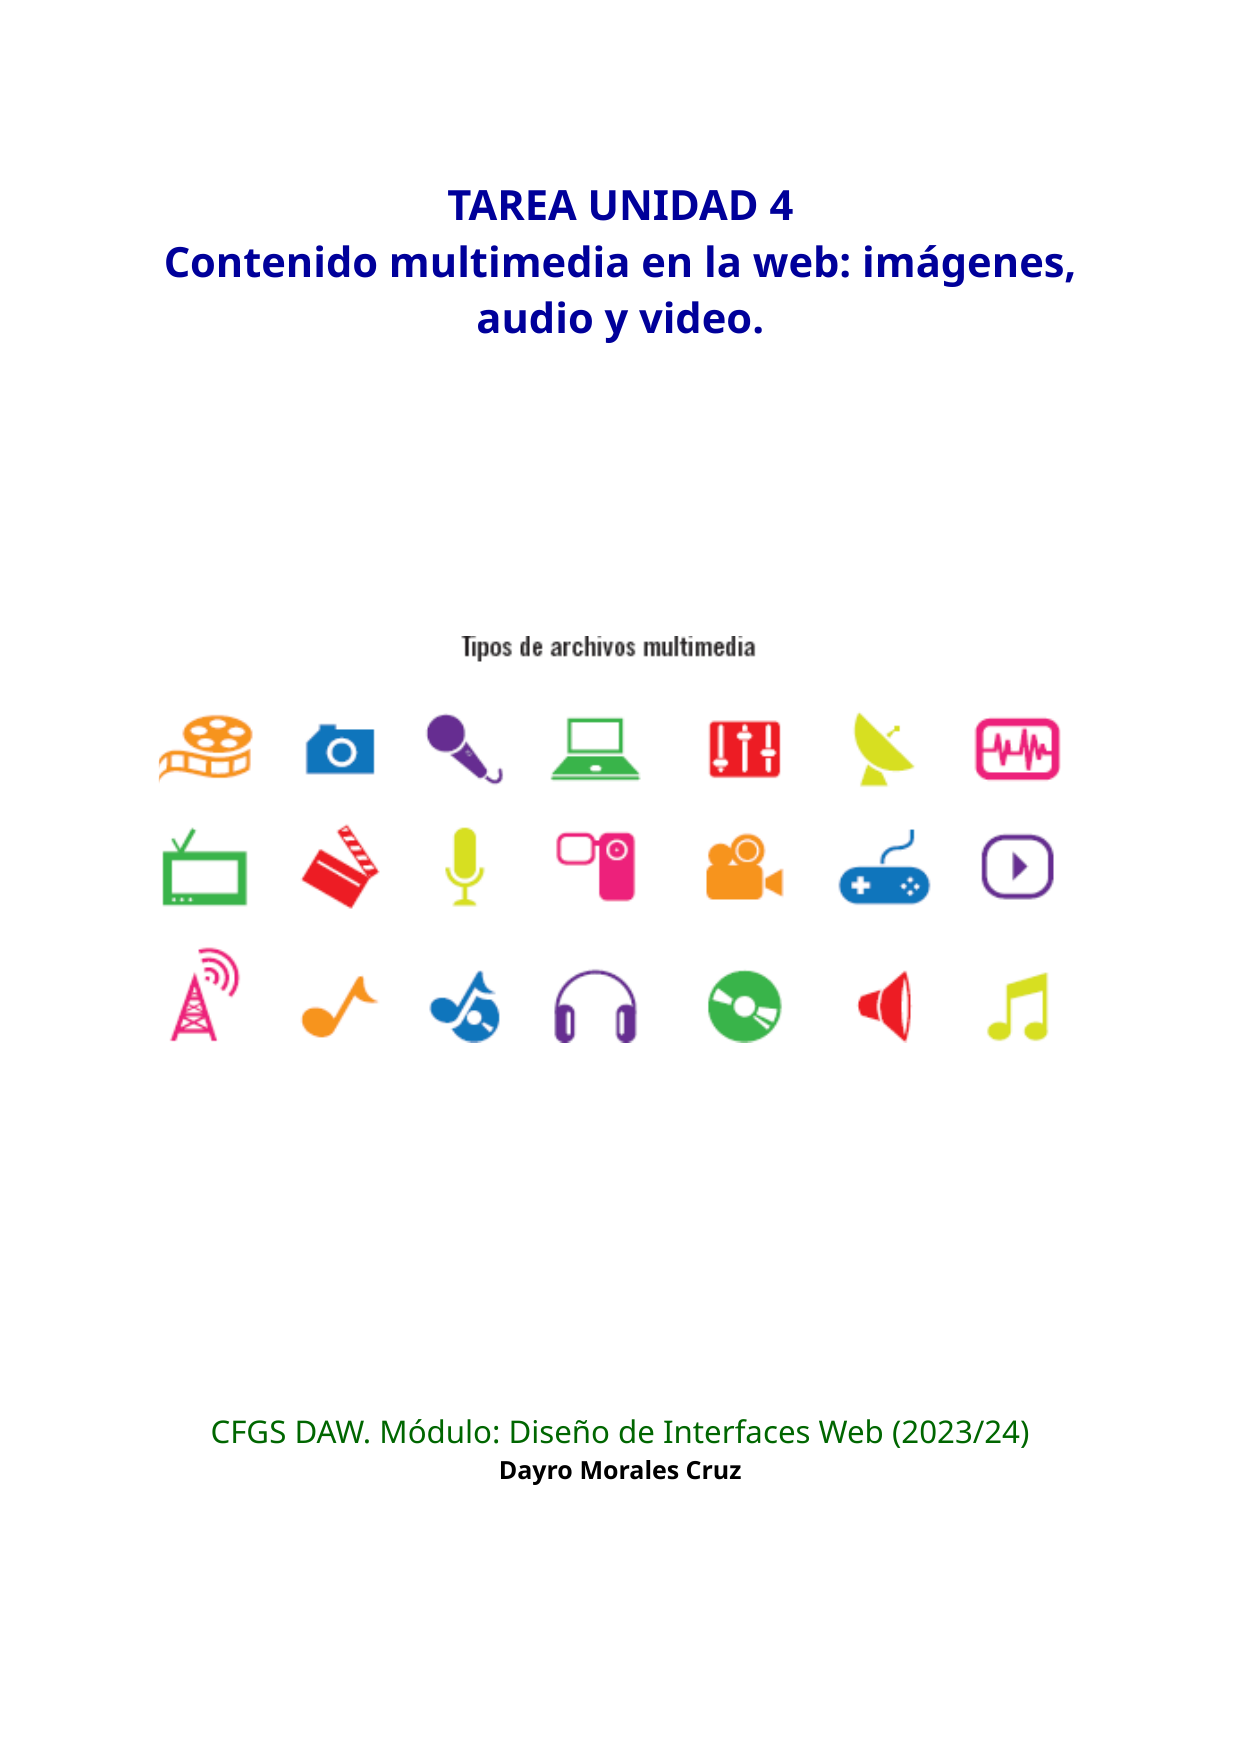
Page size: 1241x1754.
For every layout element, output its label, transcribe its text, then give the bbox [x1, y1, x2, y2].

picture [158, 636, 1061, 1043]
text TAREA UNIDAD 4 [118, 176, 1122, 232]
text Dayro Morales Cruz [118, 1452, 1122, 1486]
text CFGS DAW. Módulo: Diseño de Interfaces Web (2023/24) [118, 1410, 1122, 1452]
text Contenido multimedia en la web: imágenes, audio y video. [118, 232, 1122, 346]
